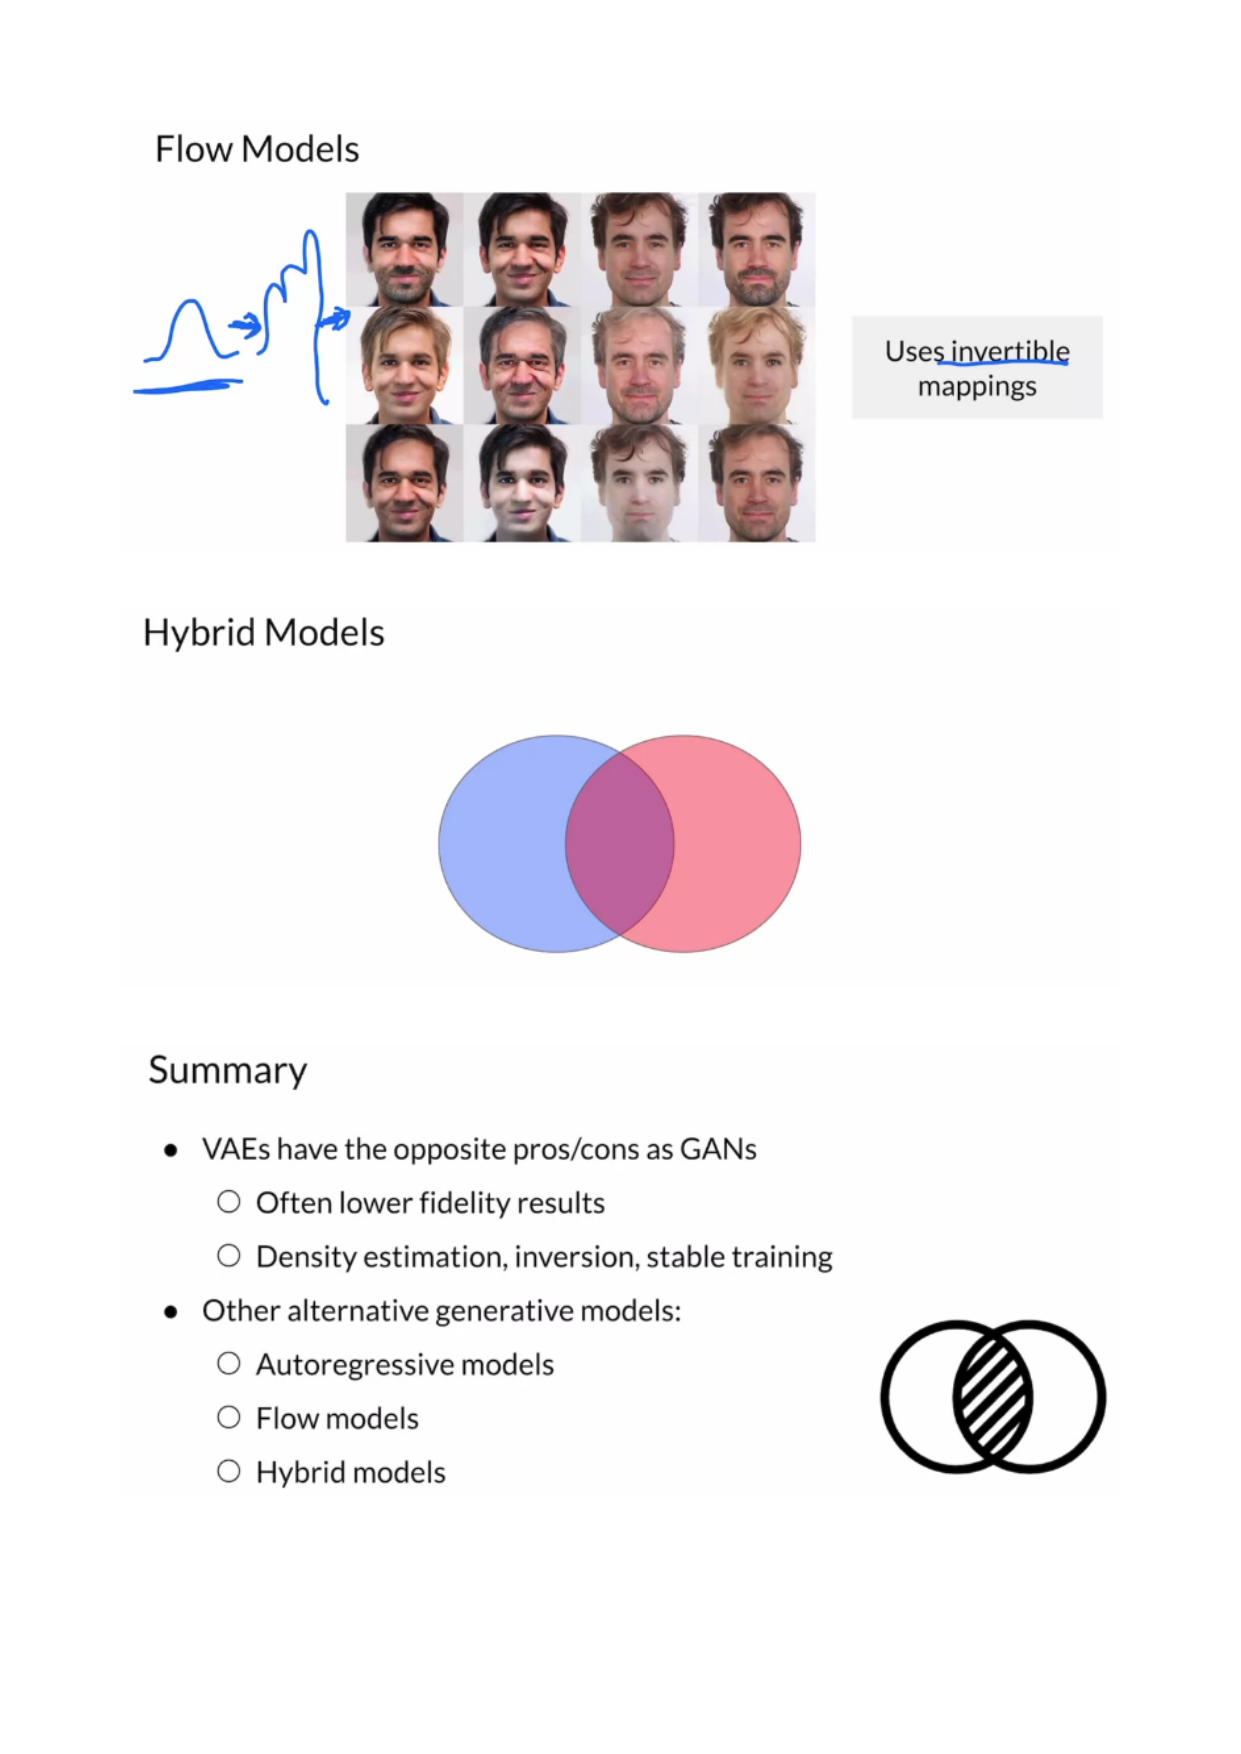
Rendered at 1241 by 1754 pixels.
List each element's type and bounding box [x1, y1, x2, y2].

picture [118, 607, 1123, 988]
picture [118, 1045, 1123, 1497]
picture [118, 118, 1123, 550]
